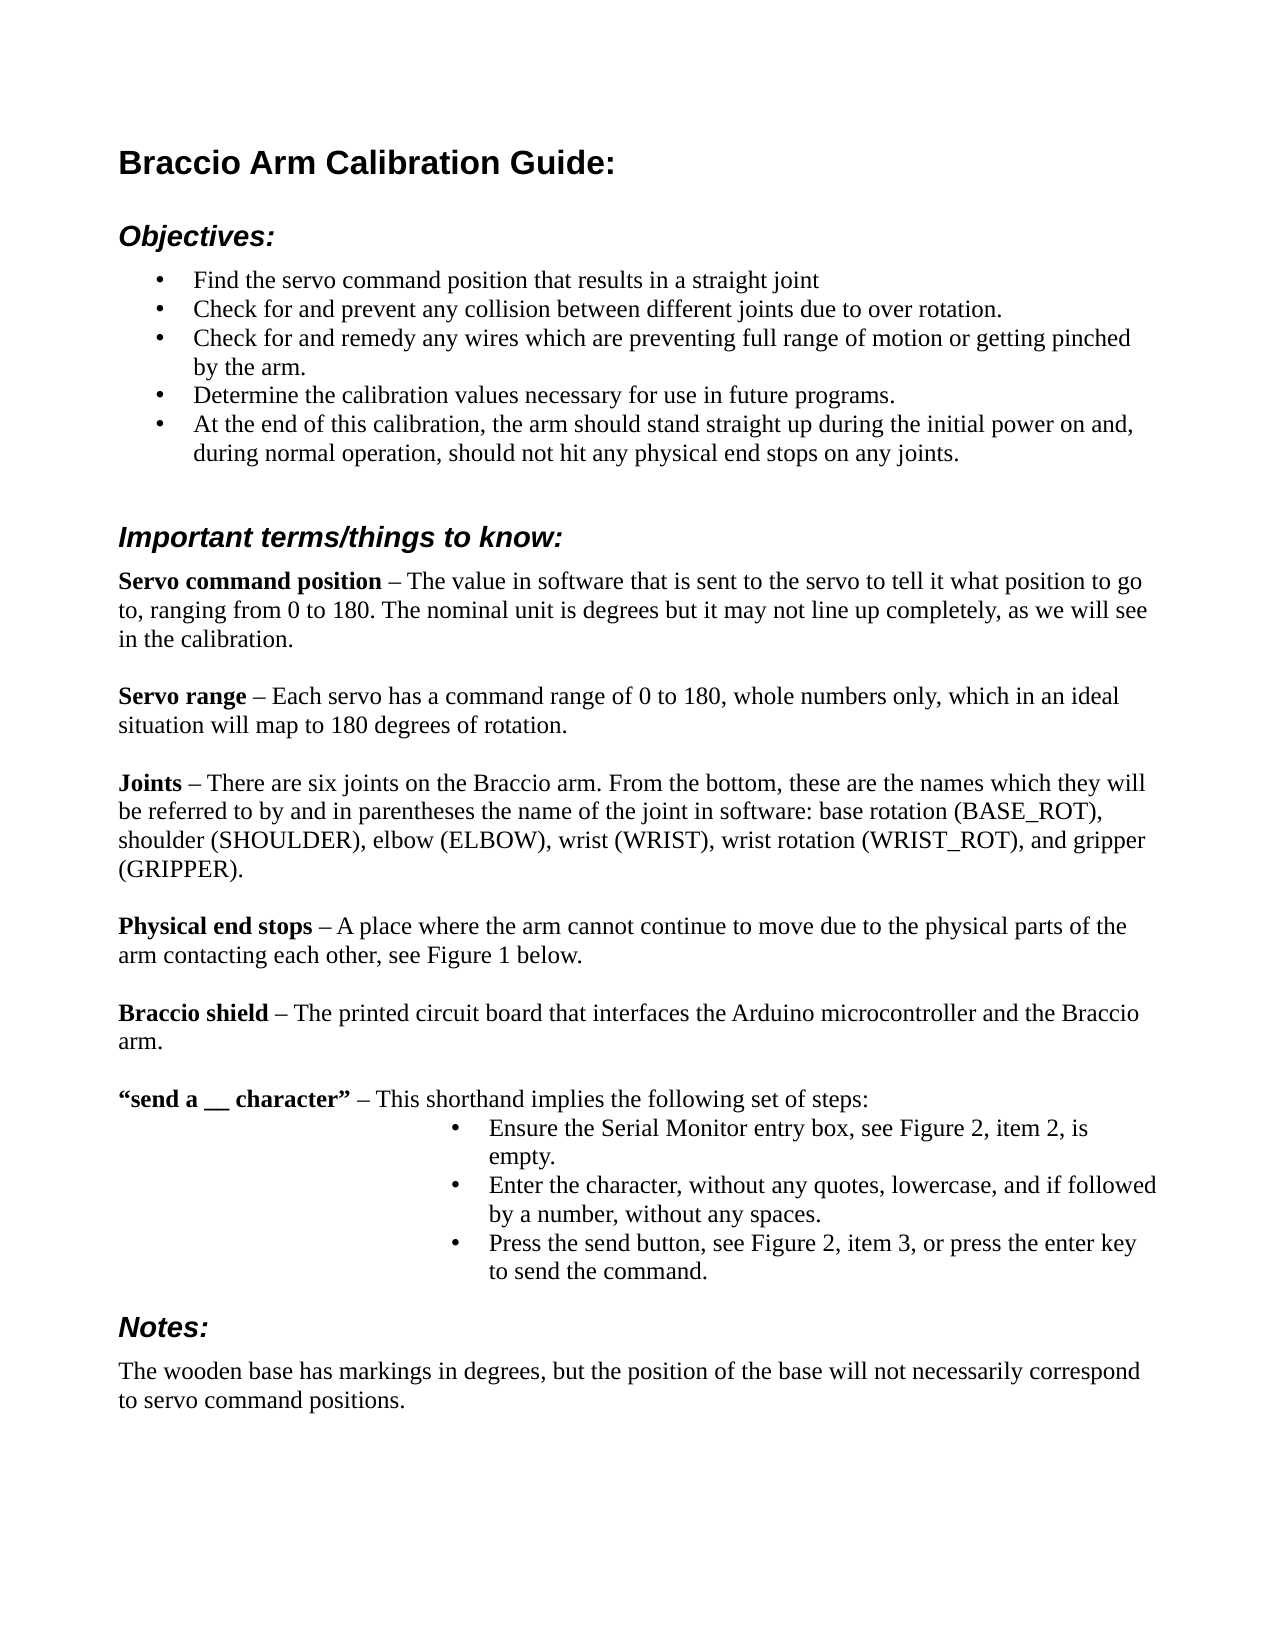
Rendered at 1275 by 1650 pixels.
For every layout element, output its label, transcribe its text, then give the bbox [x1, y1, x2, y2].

text Braccio shield – The printed circuit board that interfaces the Arduino microcontroller and the Braccio arm. [118, 998, 1157, 1055]
list Determine the calibration values necessary for use in future programs. [156, 380, 1157, 409]
text Joints – There are six joints on the Braccio arm. From the bottom, these are the names which they will be referred to by and in parentheses the name of the joint in software: base rotation (BASE_ROT), shoulder (SHOULDER), elbow (ELBOW), wrist (WRIST), wrist rotation (WRIST_ROT), and gripper (GRIPPER). [118, 768, 1157, 883]
subtitle Braccio Arm Calibration Guide: [118, 143, 1157, 182]
list Ensure the Serial Monitor entry box, see Figure 2, item 2, is empty. [451, 1113, 1157, 1170]
text Physical end stops – A place where the arm cannot continue to move due to the physical parts of the arm contacting each other, see Figure 1 below. [118, 911, 1157, 969]
list Check for and remedy any wires which are preventing full range of motion or getting pinched by the arm. [156, 323, 1157, 380]
list Enter the character, without any quotes, lowercase, and if followed by a number, without any spaces. [451, 1170, 1157, 1228]
subtitle Objectives: [118, 219, 1157, 253]
list Press the send button, see Figure 2, item 3, or press the enter key to send the command. [451, 1228, 1157, 1285]
text “send a __ character” – This shorthand implies the following set of steps: [118, 1084, 1157, 1113]
subtitle Notes: [118, 1310, 1157, 1344]
subtitle Important terms/things to know: [118, 520, 1157, 554]
list Find the servo command position that results in a straight joint [156, 265, 1157, 294]
text Servo range – Each servo has a command range of 0 to 180, whole numbers only, which in an ideal situation will map to 180 degrees of rotation. [118, 681, 1157, 739]
text Servo command position – The value in software that is sent to the servo to tell it what position to go to, ranging from 0 to 180. The nominal unit is degrees but it may not line up completely, as we will see in the calibration. [118, 566, 1157, 653]
text The wooden base has markings in degrees, but the position of the base will not necessarily correspond to servo command positions. [118, 1356, 1157, 1414]
list At the end of this calibration, the arm should stand straight up during the initial power on and, during normal operation, should not hit any physical end stops on any joints. [156, 409, 1157, 467]
list Check for and prevent any collision between different joints due to over rotation. [156, 294, 1157, 323]
